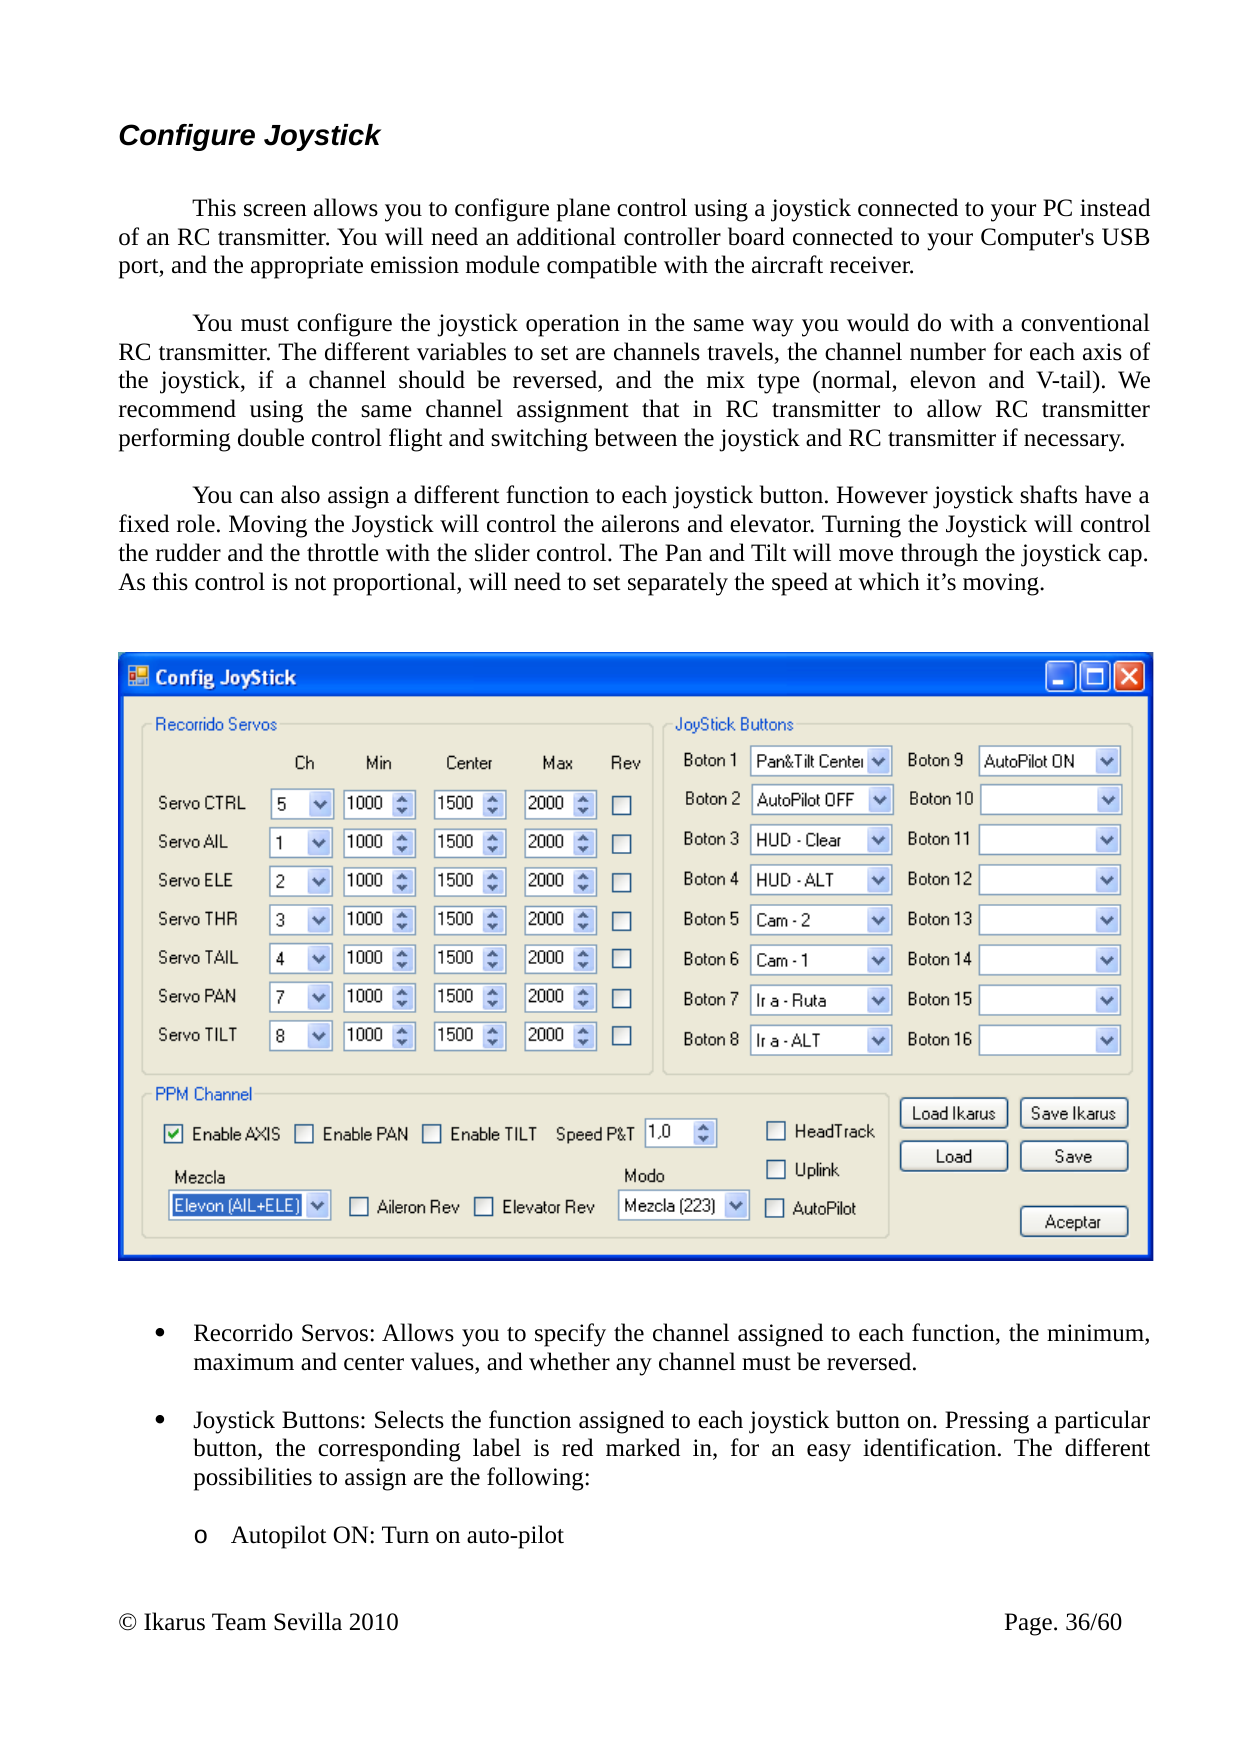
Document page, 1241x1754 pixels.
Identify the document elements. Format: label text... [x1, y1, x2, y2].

text You must configure the joystick operation in the same way you would do with a conventional RC transmitter. The different variables to set are channels travels, the channel number for each axis of the joystick, if a channel should be reversed, and the mix type (normal, elevon and V-tail). We recommend using the same channel assignment that in RC transmitter to allow RC transmitter performing double control flight and switching between the joystick and RC transmitter if necessary. [118, 308, 1152, 452]
text This screen allows you to configure plane control using a joystick connected to your PC instead of an RC transmitter. You will need an additional controller board connected to your Computer's USB port, and the appropriate emission module compatible with the aircraft receiver. [118, 193, 1152, 279]
list Autopilot ON: Turn on auto-pilot [193, 1520, 1152, 1551]
subtitle Configure Joystick [118, 118, 1152, 152]
list Recorrido Servos: Allows you to specify the channel assigned to each function, the minimum, maximum and center values, and whether any channel must be reversed. [156, 1318, 1152, 1376]
text You can also assign a different function to each joystick button. However joystick shafts have a fixed role. Moving the Joystick will control the ailerons and elevator. Turning the Joystick will control the rudder and the throttle with the slider control. The Pan and Tilt will move through the joystick cap. As this control is not proportional, will need to set separately the speed at which it’s moving. [118, 480, 1152, 595]
picture [118, 652, 1154, 1261]
list Joystick Buttons: Selects the function assigned to each joystick button on. Pressing a particular button, the corresponding label is red marked in, for an easy identification. The different possibilities to assign are the following: [156, 1405, 1152, 1491]
